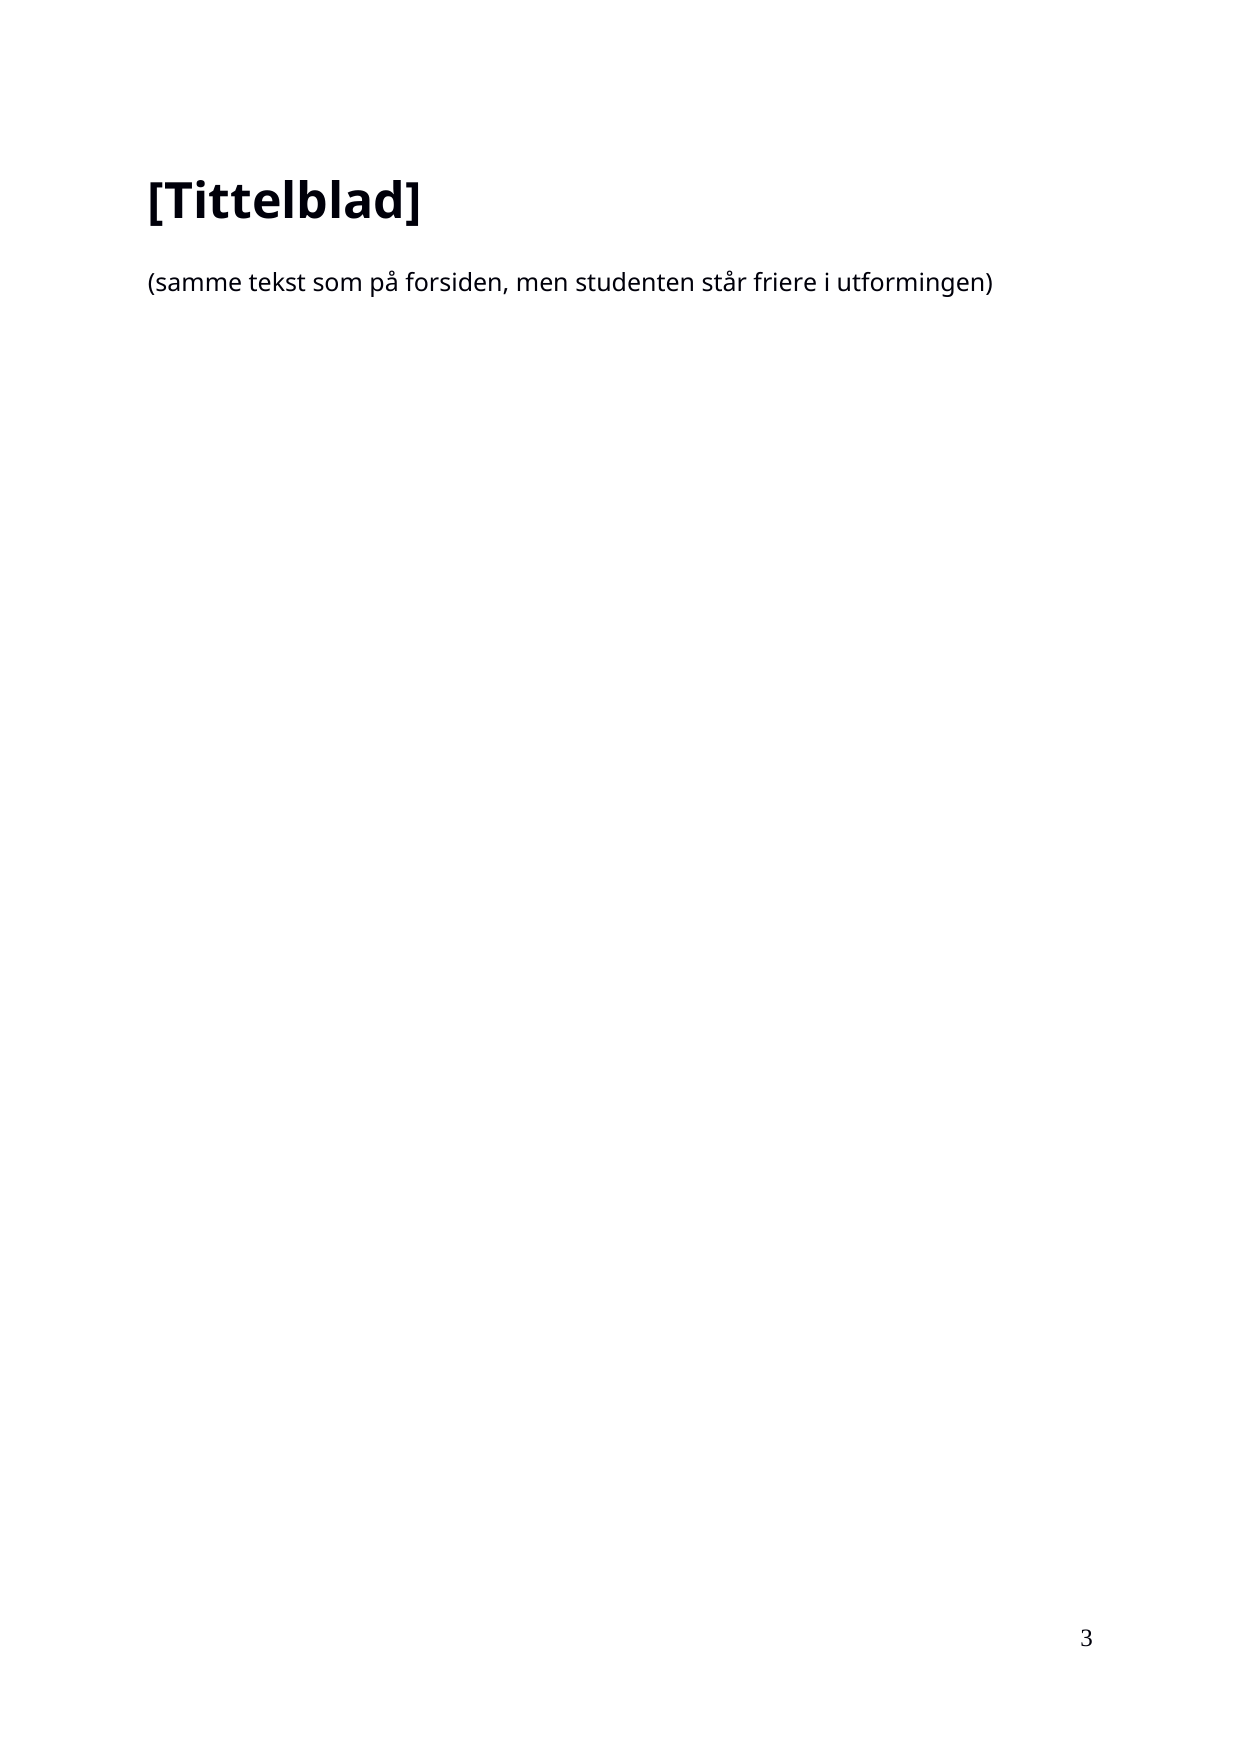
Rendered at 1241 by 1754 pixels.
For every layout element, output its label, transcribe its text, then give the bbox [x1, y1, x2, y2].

text (samme tekst som på forsiden, men studenten står friere i utformingen) [148, 264, 1092, 299]
subtitle [Tittelblad] [148, 165, 1092, 233]
